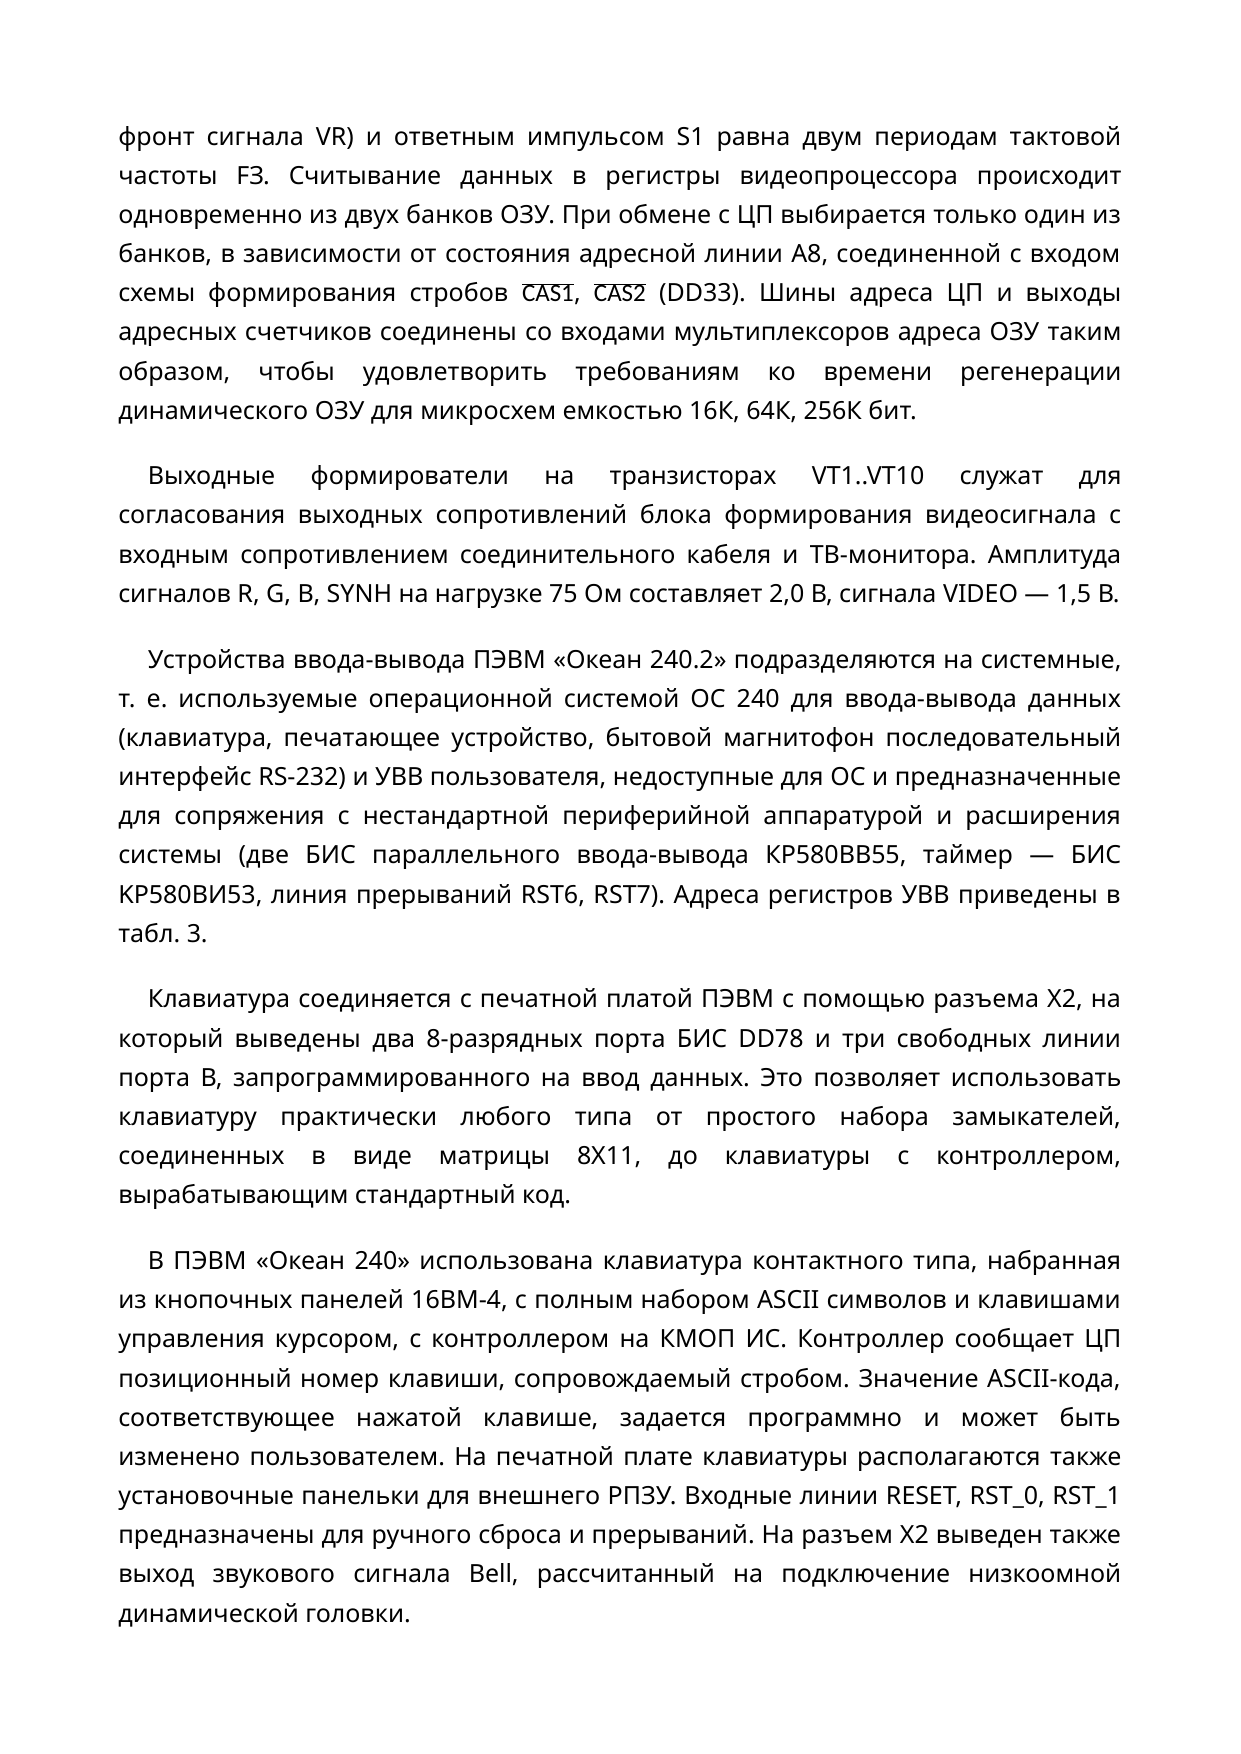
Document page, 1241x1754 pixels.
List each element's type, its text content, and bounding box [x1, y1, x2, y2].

text Выходные формирователи на транзисторах VT1..VT10 служат для согласования выходных сопротивлений блока формирования видеосигнала с входным сопротивлением соединительного кабеля и ТВ-монитора. Амплитуда сигналов R, G, B, SYNH на нагрузке 75 Ом составляет 2,0 В, сигнала VIDEO — 1,5 В. [118, 458, 1122, 609]
text В ПЭВМ «Океан 240» использована клавиатура контактного типа, набранная из кнопочных панелей 16BM-4, с полным набором ASCII символов и клавишами управления курсором, с контроллером на КМОП ИС. Контроллер сообщает ЦП позиционный номер клавиши, сопровождаемый стробом. Значение ASCII-кода, соответствующее нажатой клавише, задается программно и может быть изменено пользователем. На печатной плате клавиатуры располагаются также установочные панельки для внешнего РПЗУ. Входные линии RESET, RST_0, RST_1 предназначены для ручного сброса и прерываний. На разъем X2 выведен также выход звукового сигнала Bell, рассчитанный на подключение низкоомной динамической головки. [118, 1243, 1122, 1629]
text Клавиатура соединяется с печатной платой ПЭВМ с помощью разъема X2, на который выведены два 8-разрядных порта БИС DD78 и три свободных линии порта В, запрограммированного на ввод данных. Это позволяет использовать клавиатуру практически любого типа от простого набора замыкателей, соединенных в виде матрицы 8X11, до клавиатуры с контроллером, вырабатывающим стандартный код. [118, 981, 1122, 1211]
text Устройства ввода-вывода ПЭВМ «Океан 240.2» подразделяются на системные, т. е. используемые операционной системой ОС 240 для ввода-вывода данных (клавиатура, печатающее устройство, бытовой магнитофон последовательный интерфейс RS-232) и УВВ пользователя, недоступные для ОС и предназначенные для сопряжения с нестандартной периферийной аппаратурой и расширения системы (две БИС параллельного ввода-вывода КР580ВВ55, таймер — БИС KР580ВИ53, линия прерываний RST6, RST7). Адреса регистров УВВ приведены в табл. 3. [118, 641, 1122, 949]
text фронт сигнала VR) и ответным импульсом S1 равна двум периодам тактовой частоты FЗ. Считывание данных в регистры видеопроцессора происходит одновременно из двух банков ОЗУ. При обмене с ЦП выбирается только один из банков, в зависимости от состояния адресной линии A8, соединенной с входом схемы формирования стробов CAS1, CAS2 (DD33). Шины адреса ЦП и выходы адресных счетчиков соединены со входами мультиплексоров адреса ОЗУ таким образом, чтобы удовлетворить требованиям ко времени регенерации динамического ОЗУ для микросхем емкостью 16К, 64К, 256К бит. [118, 118, 1122, 426]
